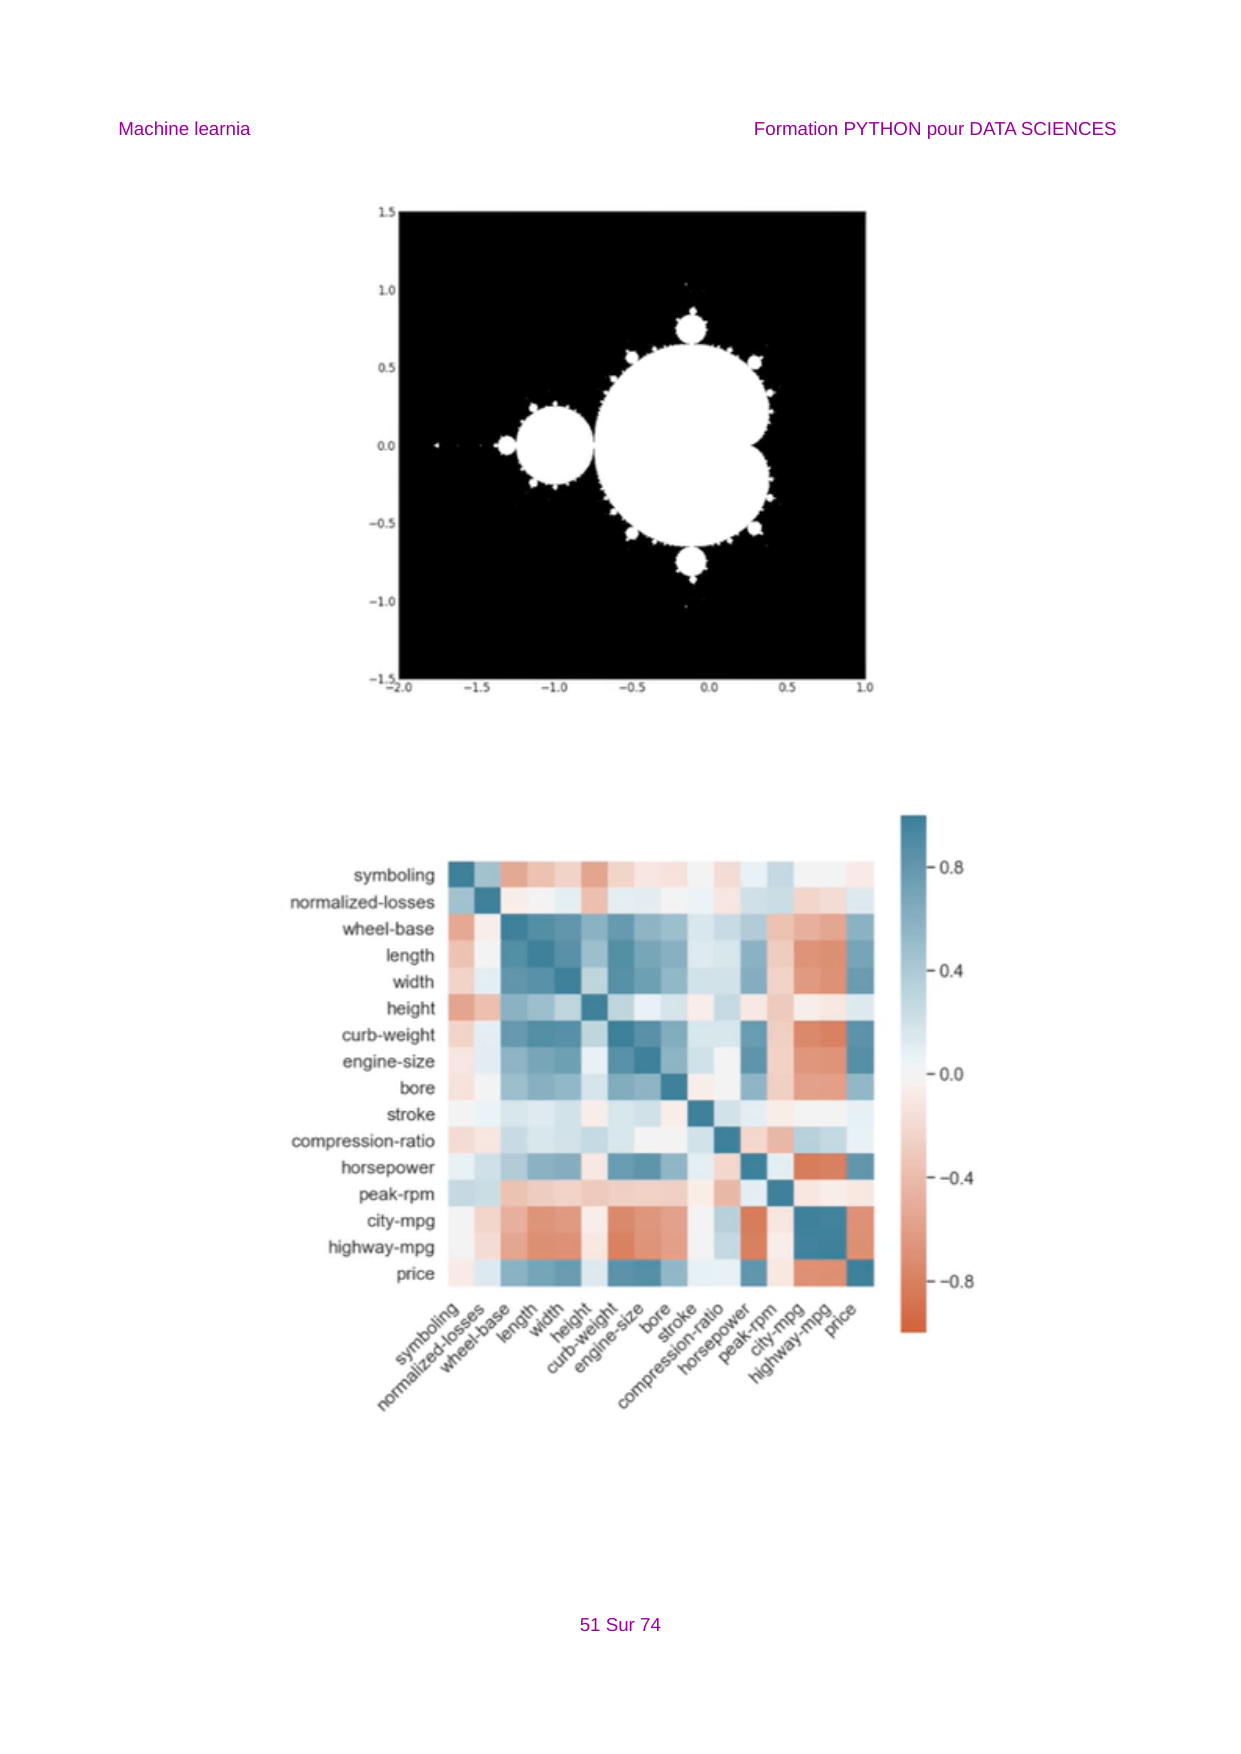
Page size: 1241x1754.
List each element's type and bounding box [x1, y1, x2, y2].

picture [231, 778, 1010, 1427]
picture [330, 169, 910, 723]
